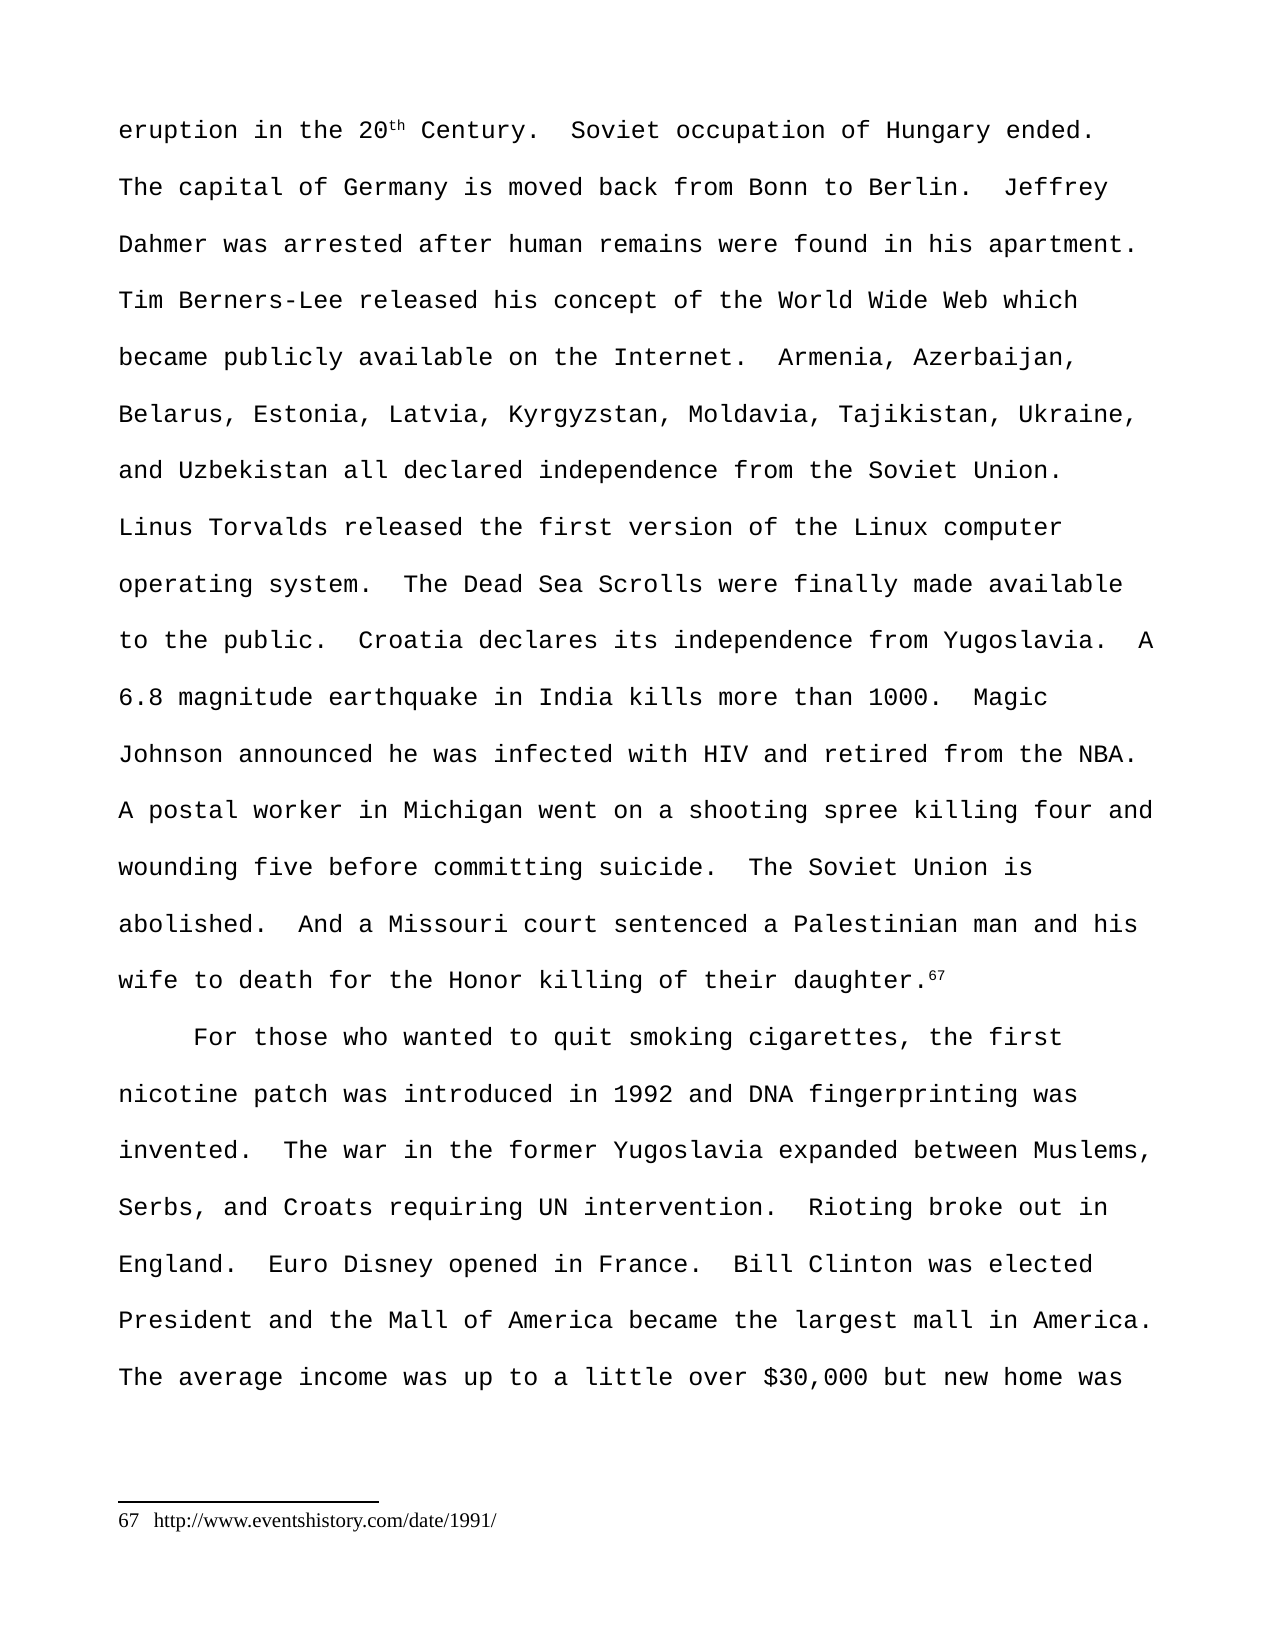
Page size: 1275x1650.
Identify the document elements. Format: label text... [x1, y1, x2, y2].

text For those who wanted to quit smoking cigarettes, the first nicotine patch was introduced in 1992 and DNA fingerprinting was invented. The war in the former Yugoslavia expanded between Muslems, Serbs, and Croats requiring UN intervention. Rioting broke out in England. Euro Disney opened in France. Bill Clinton was elected President and the Mall of America became the largest mall in America. The average income was up to a little over $30,000 but new home was [118, 1025, 1157, 1393]
text eruption in the 20th Century. Soviet occupation of Hungary ended. The capital of Germany is moved back from Bonn to Berlin. Jeffrey Dahmer was arrested after human remains were found in his apartment. Tim Berners-Lee released his concept of the World Wide Web which became publicly available on the Internet. Armenia, Azerbaijan, Belarus, Estonia, Latvia, Kyrgyzstan, Moldavia, Tajikistan, Ukraine, and Uzbekistan all declared independence from the Soviet Union. Linus Torvalds released the first version of the Linux computer operating system. The Dead Sea Scrolls were finally made available to the public. Croatia declares its independence from Yugoslavia. A 6.8 magnitude earthquake in India kills more than 1000. Magic Johnson announced he was infected with HIV and retired from the NBA. A postal worker in Michigan went on a shooting spree killing four and wounding five before committing suicide. The Soviet Union is abolished. And a Missouri court sentenced a Palestinian man and his wife to death for the Honor killing of their daughter. [118, 118, 1157, 996]
text http://www.eventshistory.com/date/1991/ [118, 1508, 1157, 1532]
